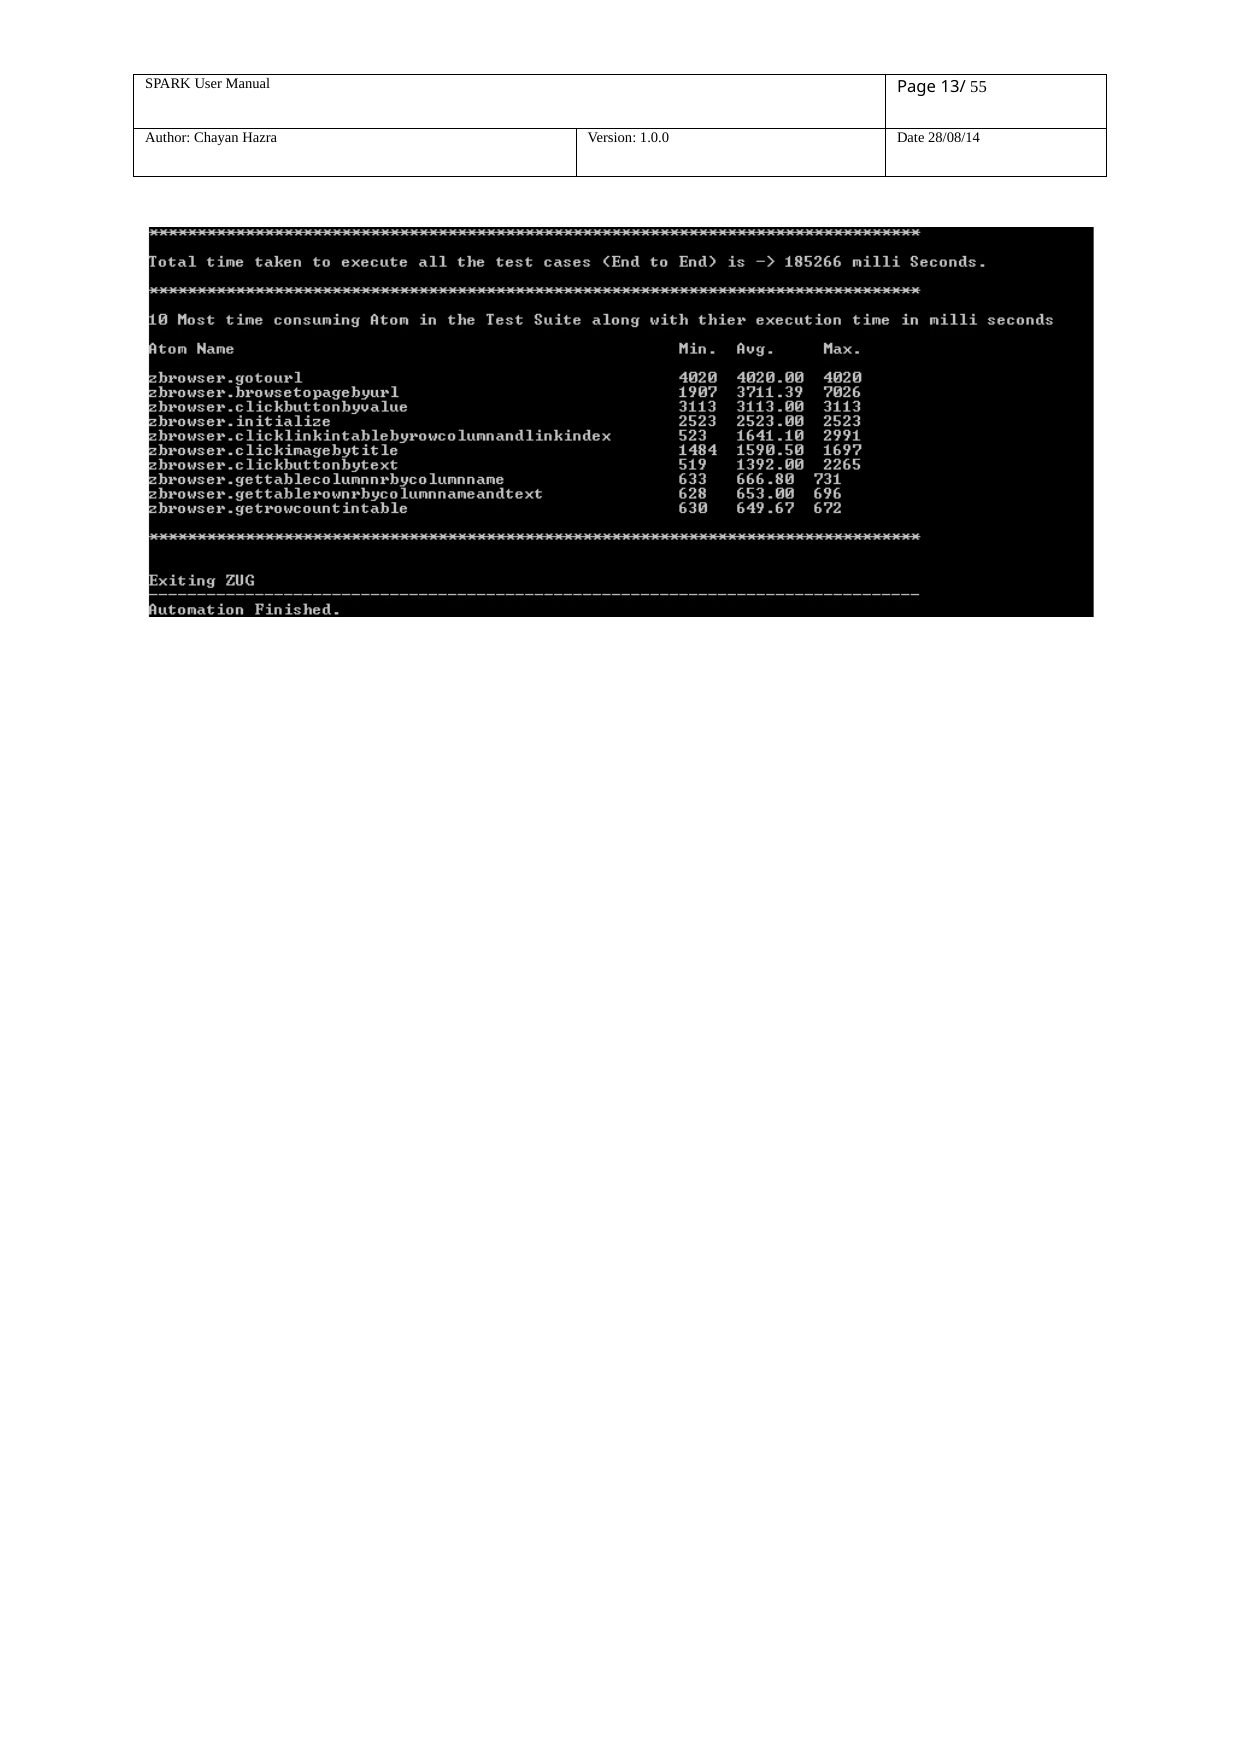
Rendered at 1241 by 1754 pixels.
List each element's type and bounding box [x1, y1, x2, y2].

picture [148, 227, 1094, 617]
